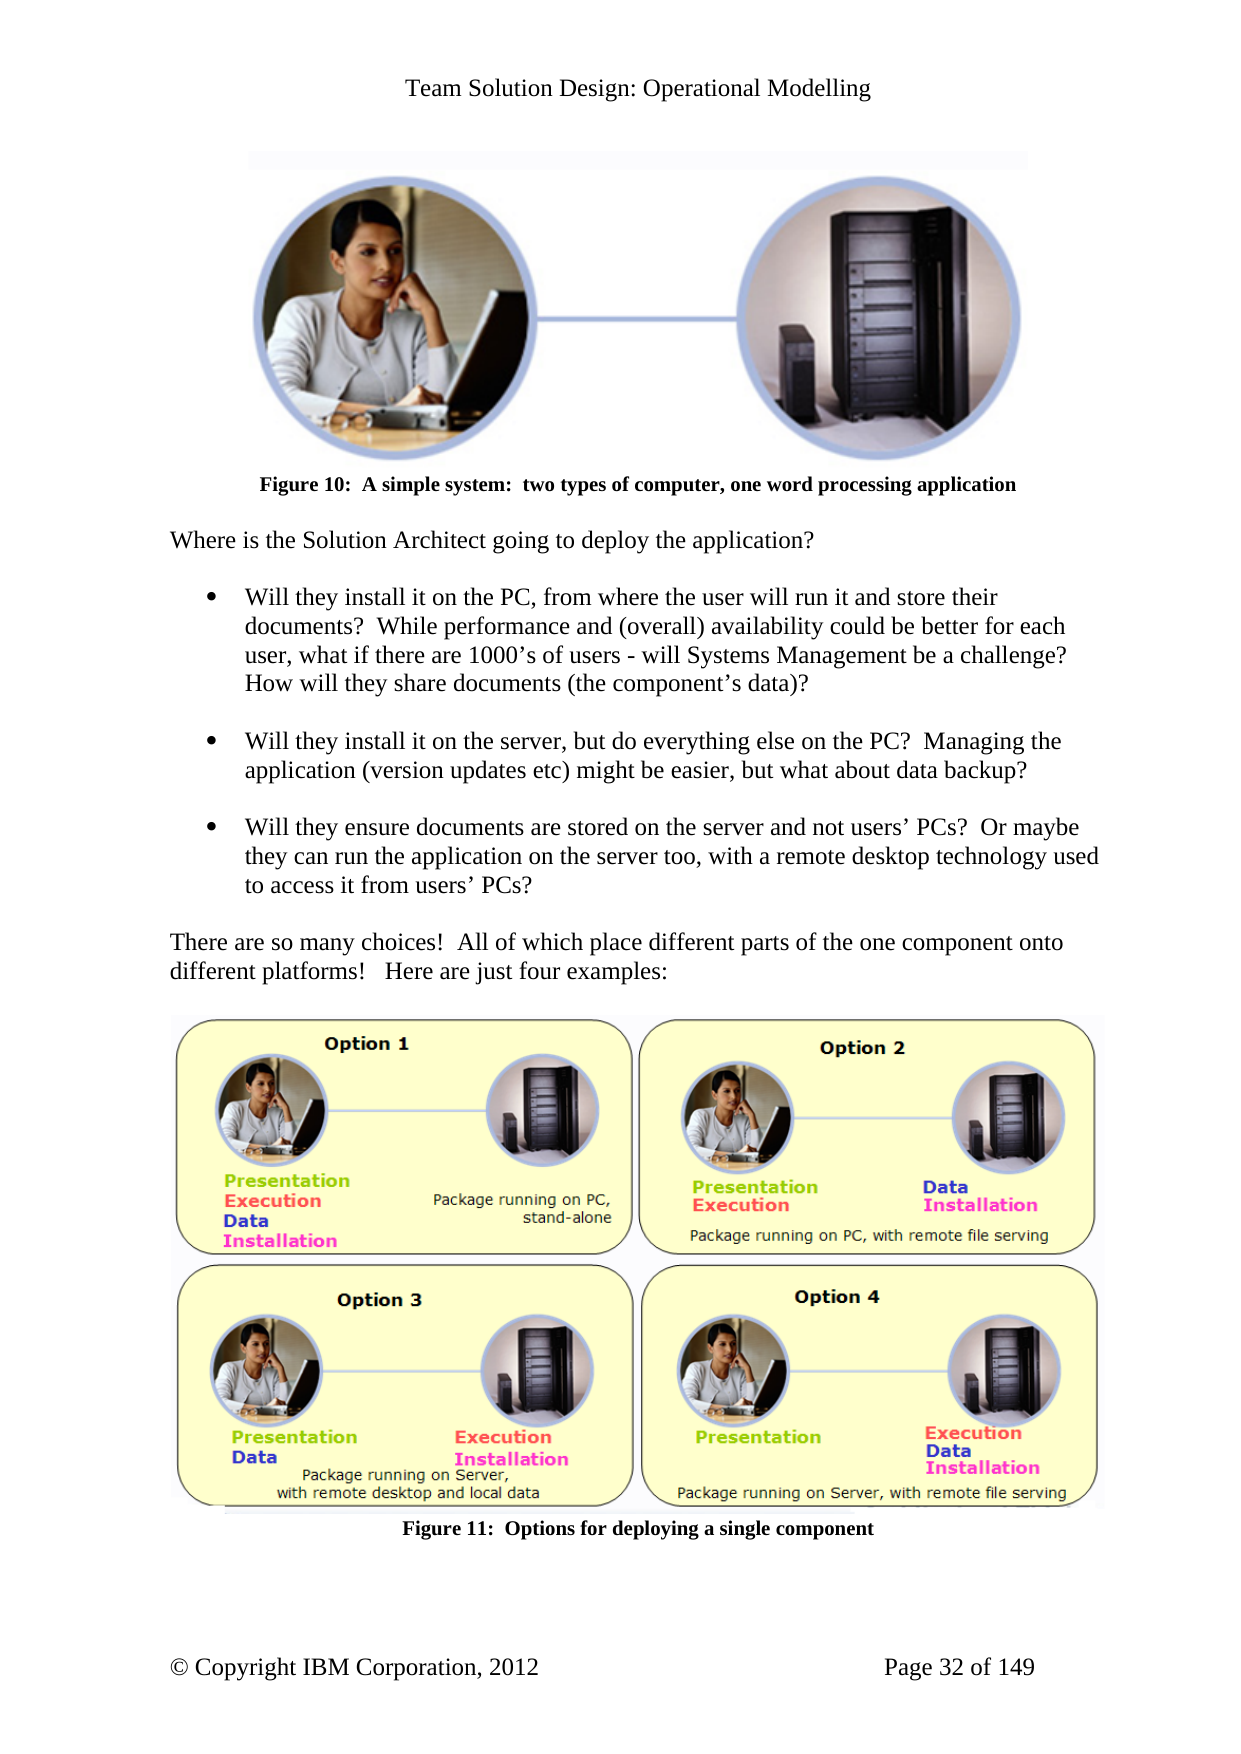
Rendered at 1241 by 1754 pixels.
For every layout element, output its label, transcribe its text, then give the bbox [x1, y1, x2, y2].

list Will they install it on the PC, from where the user will run it and store their documents? While performance and (overall) availability could be better for each user, what if there are 1000’s of users - will Systems Management be a challenge? How will they share documents (the component’s data)? [207, 582, 1107, 726]
picture [248, 151, 1028, 471]
text Figure 10: A simple system: two types of computer, one word processing application [169, 472, 1107, 496]
list Will they ensure documents are stored on the server and not users’ PCs? Or maybe they can run the application on the server too, with a remote desktop technology used to access it from users’ PCs? [207, 812, 1107, 898]
text Where is the Solution Architect going to deploy the application? [169, 525, 1107, 553]
picture [171, 1015, 1105, 1514]
list Will they install it on the server, but do everything else on the PC? Managing the application (version updates etc) might be easier, but what about data backup? [207, 726, 1107, 812]
text There are so many choices! All of which place different parts of the one component onto different platforms! Here are just four examples: [169, 927, 1107, 985]
text Figure 11: Options for deploying a single component [169, 1516, 1107, 1539]
